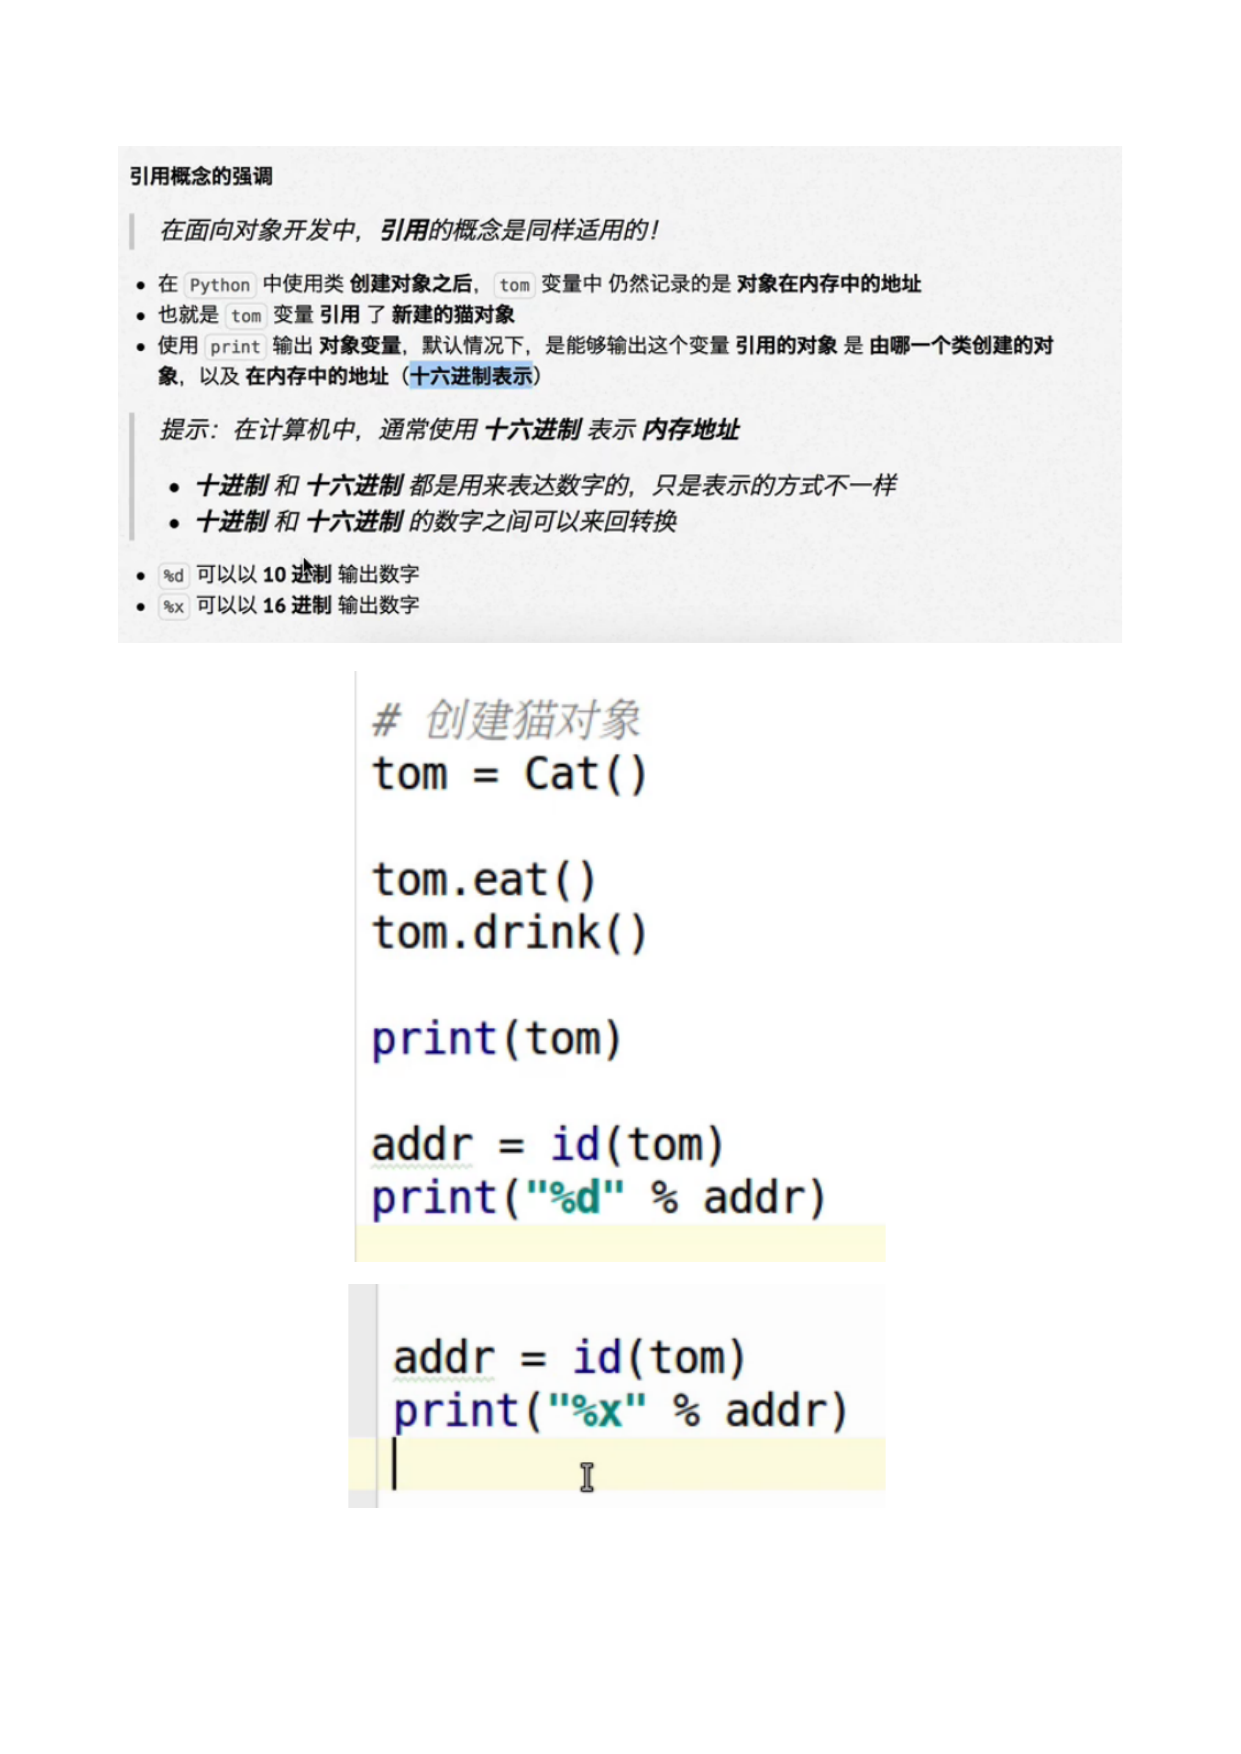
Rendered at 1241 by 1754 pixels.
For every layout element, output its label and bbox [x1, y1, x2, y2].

picture [354, 671, 886, 1262]
picture [118, 146, 1123, 643]
picture [348, 1284, 886, 1508]
